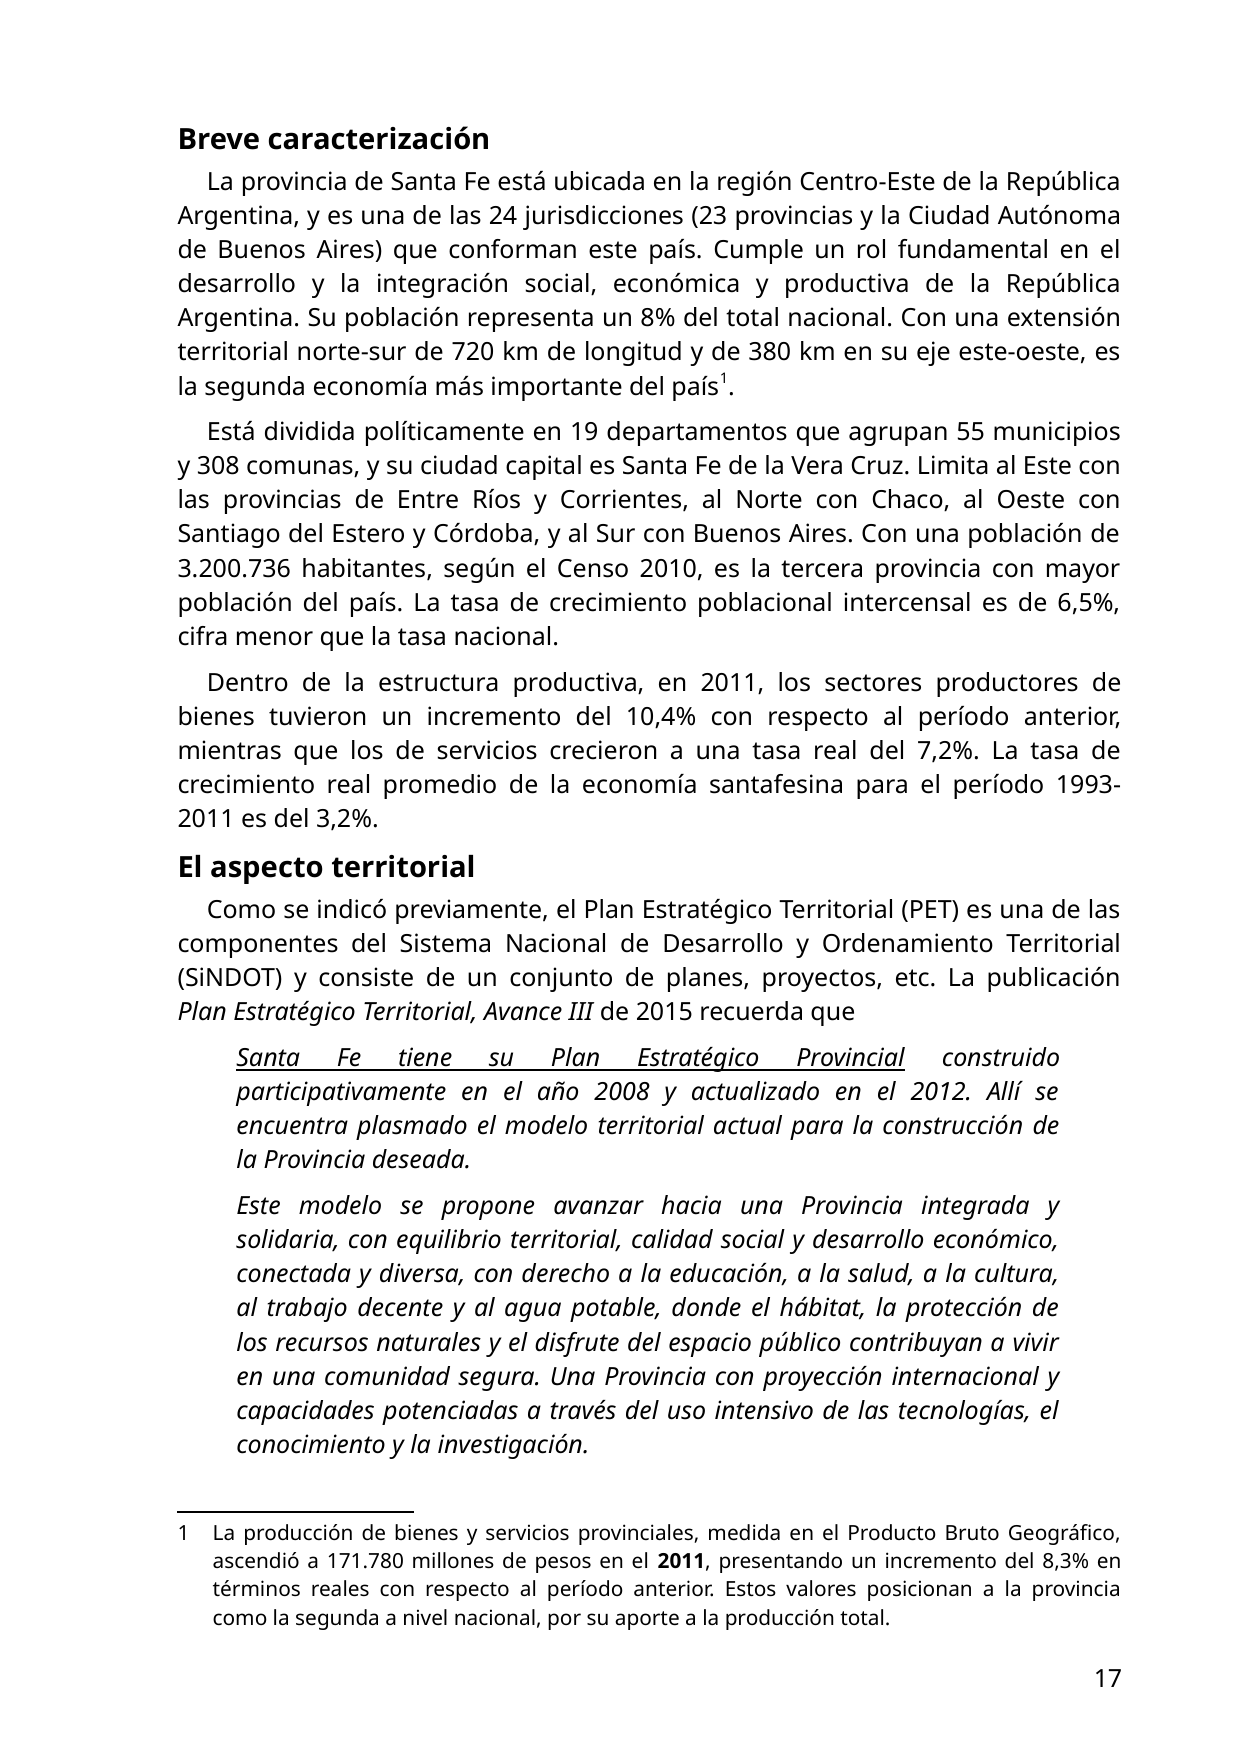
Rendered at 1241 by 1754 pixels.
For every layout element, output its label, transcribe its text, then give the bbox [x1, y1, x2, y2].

text La provincia de Santa Fe está ubicada en la región Centro-Este de la República Argentina, y es una de las 24 jurisdicciones (23 provincias y la Ciudad Autónoma de Buenos Aires) que conforman este país. Cumple un rol fundamental en el desarrollo y la integración social, económica y productiva de la República Argentina. Su población representa un 8% del total nacional. Con una extensión territorial norte-sur de 720 km de longitud y de 380 km en su eje este-oeste, es la segunda economía más importante del país. [177, 164, 1122, 402]
text Este modelo se propone avanzar hacia una Provincia integrada y solidaria, con equilibrio territorial, calidad social y desarrollo económico, conectada y diversa, con derecho a la educación, a la salud, a la cultura, al trabajo decente y al agua potable, donde el hábitat, la protección de los recursos naturales y el disfrute del espacio público contribuyan a vivir en una comunidad segura. Una Provincia con proyección internacional y capacidades potenciadas a través del uso intensivo de las tecnologías, el conocimiento y la investigación. [236, 1188, 1063, 1460]
subtitle El aspecto territorial [177, 846, 1122, 886]
text Dentro de la estructura productiva, en 2011, los sectores productores de bienes tuvieron un incremento del 10,4% con respecto al período anterior, mientras que los de servicios crecieron a una tasa real del 7,2%. La tasa de crecimiento real promedio de la economía santafesina para el período 1993-2011 es del 3,2%. [177, 664, 1122, 834]
subtitle Breve caracterización [177, 118, 1122, 158]
text Está dividida políticamente en 19 departamentos que agrupan 55 municipios y 308 comunas, y su ciudad capital es Santa Fe de la Vera Cruz. Limita al Este con las provincias de Entre Ríos y Corrientes, al Norte con Chaco, al Oeste con Santiago del Estero y Córdoba, y al Sur con Buenos Aires. Con una población de 3.200.736 habitantes, según el Censo 2010, es la tercera provincia con mayor población del país. La tasa de crecimiento poblacional intercensal es de 6,5%, cifra menor que la tasa nacional. [177, 414, 1122, 652]
text Santa Fe tiene su Plan Estratégico Provincial construido participativamente en el año 2008 y actualizado en el 2012. Allí se encuentra plasmado el modelo territorial actual para la construcción de la Provincia deseada. [236, 1040, 1063, 1176]
text La producción de bienes y servicios provinciales, medida en el Producto Bruto Geográfico, ascendió a 171.780 millones de pesos en el 2011, presentando un incremento del 8,3% en términos reales con respecto al período anterior. Estos valores posicionan a la provincia como la segunda a nivel nacional, por su aporte a la producción total. [177, 1518, 1122, 1631]
text Como se indicó previamente, el Plan Estratégico Territorial (PET) es una de las componentes del Sistema Nacional de Desarrollo y Ordenamiento Territorial (SiNDOT) y consiste de un conjunto de planes, proyectos, etc. La publicación Plan Estratégico Territorial, Avance III de 2015 recuerda que [177, 892, 1122, 1028]
